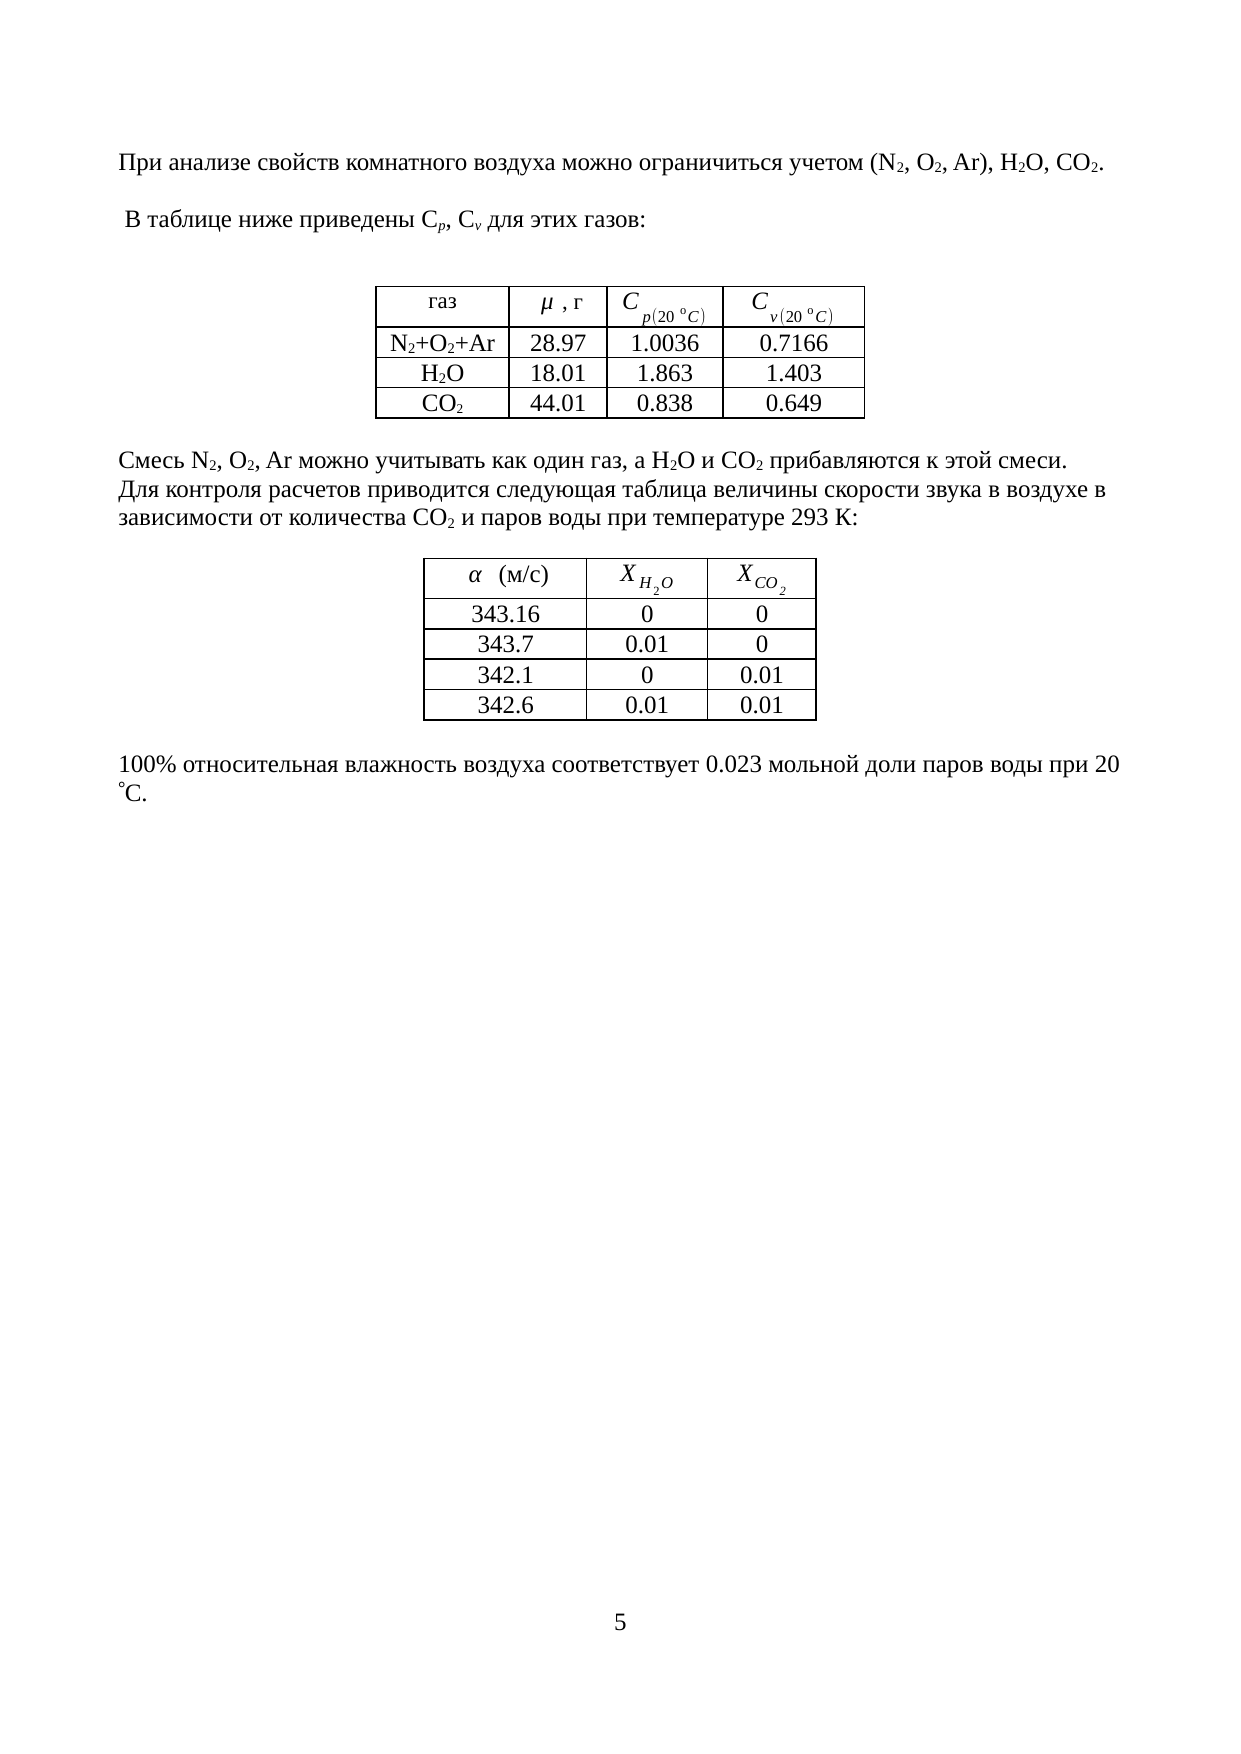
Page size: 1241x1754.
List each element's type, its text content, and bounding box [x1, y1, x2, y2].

table_header [587, 559, 707, 598]
table_header газ [377, 287, 508, 326]
table_cell 44.01 [510, 388, 606, 417]
table_cell CO2 [377, 388, 508, 417]
table_cell N2+O2+Ar [377, 328, 508, 356]
table_cell 342.6 [425, 690, 586, 719]
text При анализе свойств комнатного воздуха можно ограничиться учетом (N2, O2, Ar), H2O, CO2. [118, 147, 1122, 176]
text Для контроля расчетов приводится следующая таблица величины скорости звука в воздухе в зависимости от количества CO2 и паров воды при температуре 293 К: [118, 474, 1122, 531]
table_cell 0 [708, 630, 815, 658]
table_cell 1.863 [608, 358, 722, 387]
text 100% относительная влажность воздуха соответствует 0.023 мольной доли паров воды при 20 C. [118, 749, 1122, 807]
table_header [708, 559, 815, 598]
text В таблице ниже приведены Cp, Cv для этих газов: [118, 204, 1122, 233]
table_cell 0.838 [608, 388, 722, 417]
table_cell 28.97 [510, 328, 606, 356]
table_cell 1.403 [724, 358, 864, 387]
table_cell 0.01 [587, 630, 707, 658]
table_cell 343.7 [425, 630, 586, 658]
table_header [608, 287, 722, 326]
table_cell 18.01 [510, 358, 606, 387]
table_cell 0.649 [724, 388, 864, 417]
table_cell 0.01 [587, 690, 707, 719]
table_header , г [510, 287, 606, 326]
table_cell H2O [377, 358, 508, 387]
table_cell 0.7166 [724, 328, 864, 356]
table_cell 0 [587, 599, 707, 628]
text Смесь N2, O2, Ar можно учитывать как один газ, а H2O и CO2 прибавляются к этой смеси. [118, 445, 1122, 474]
table_header [724, 287, 864, 326]
table_cell 0 [708, 599, 815, 628]
table_cell 0 [587, 660, 707, 689]
table_header (м/с) [425, 559, 586, 598]
table_cell 342.1 [425, 660, 586, 689]
table_cell 0.01 [708, 660, 815, 689]
table_cell 0.01 [708, 690, 815, 719]
table_cell 1.0036 [608, 328, 722, 356]
table_cell 343.16 [425, 599, 586, 628]
